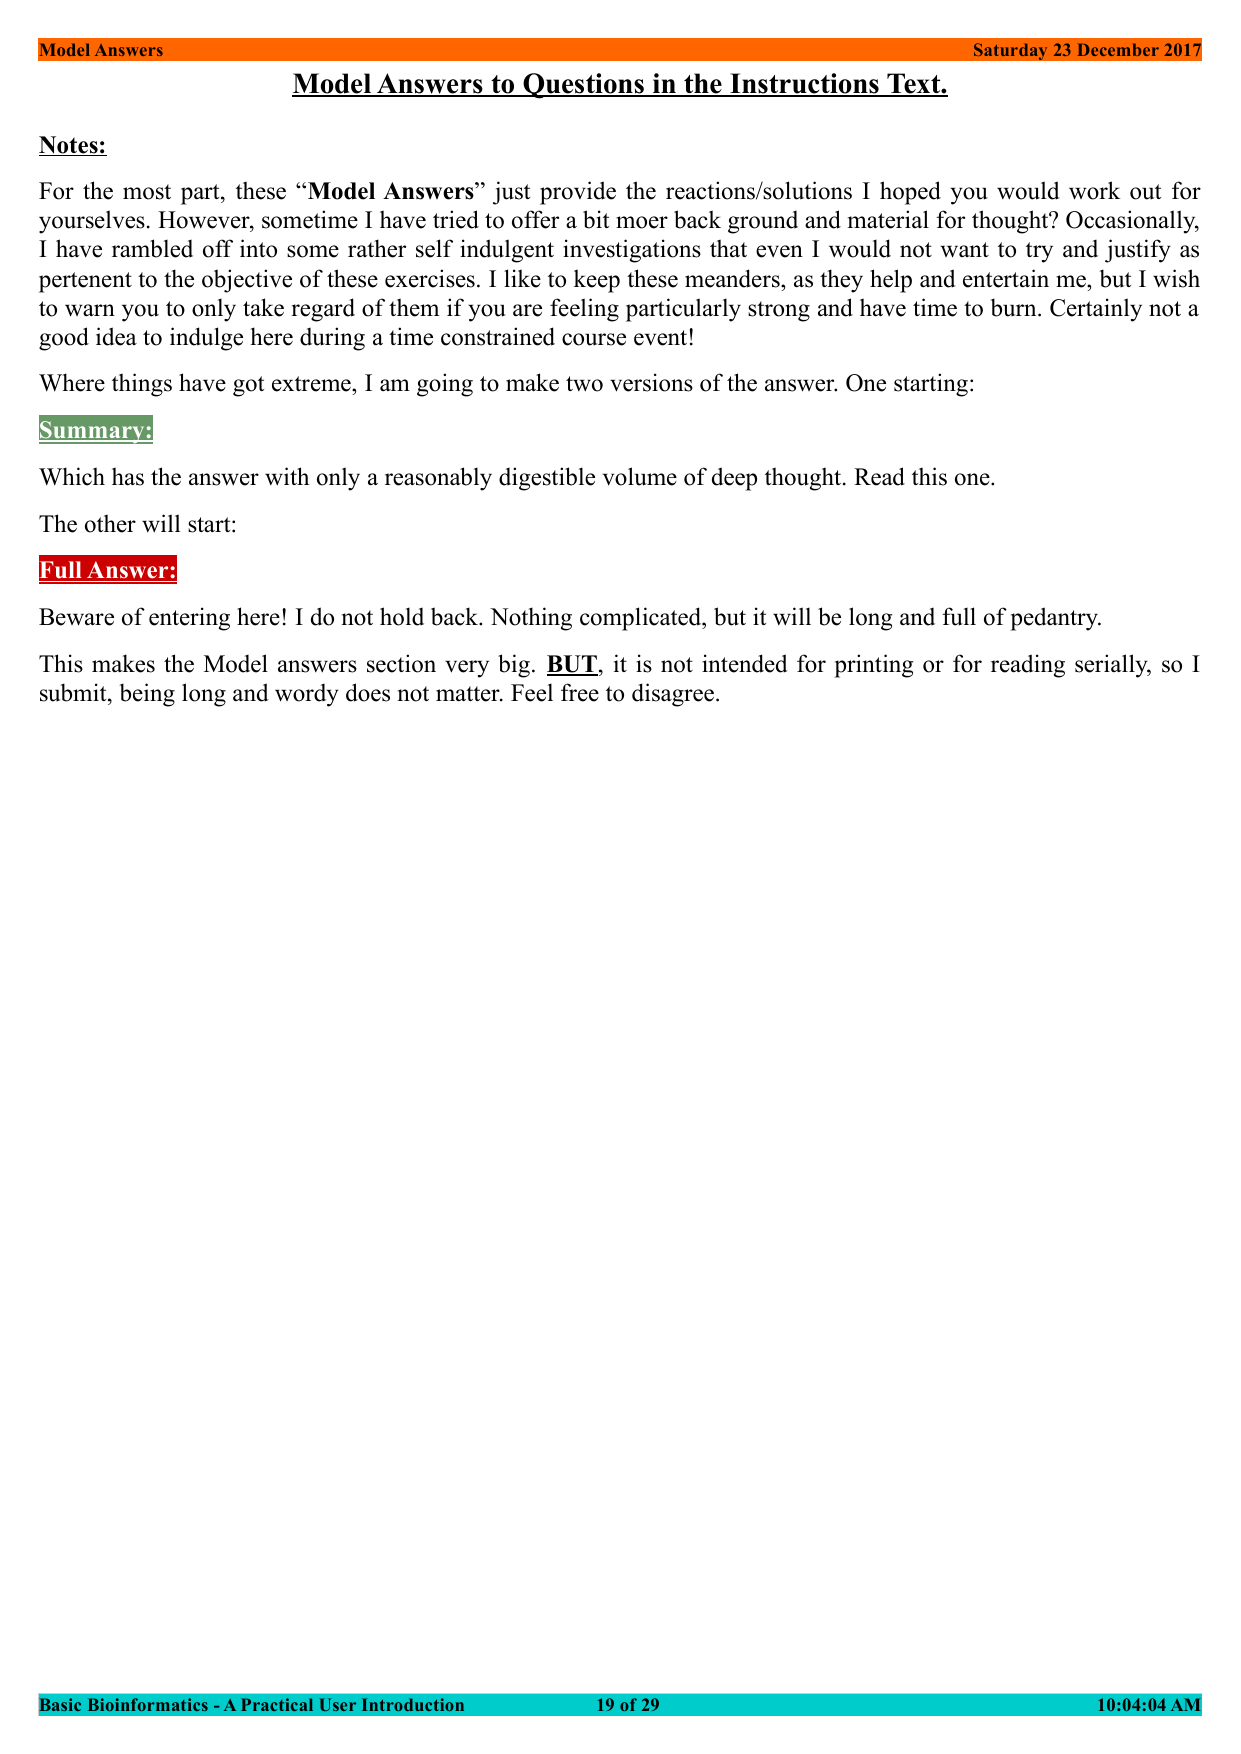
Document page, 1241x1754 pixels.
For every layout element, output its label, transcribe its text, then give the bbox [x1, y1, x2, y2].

text Which has the answer with only a reasonably digestible volume of deep thought. Read this one. [38, 462, 1202, 491]
text For the most part, these “Model Answers” just provide the reactions/solutions I hoped you would work out for yourselves. However, sometime I have tried to offer a bit moer back ground and material for thought? Occasionally, I have rambled off into some rather self indulgent investigations that even I would not want to try and justify as pertenent to the objective of these exercises. I like to keep these meanders, as they help and entertain me, but I wish to warn you to only take regard of them if you are feeling particularly strong and have time to burn. Certainly not a good idea to indulge here during a time constrained course event! [38, 176, 1202, 351]
text Model Answers to Questions in the Instructions Text. [38, 66, 1202, 100]
text The other will start: [38, 509, 1202, 538]
text Full Answer: [38, 555, 1202, 584]
text Where things have got extreme, I am going to make two versions of the answer. One starting: [38, 368, 1202, 397]
text Beware of entering here! I do not hold back. Nothing complicated, but it will be long and full of pedantry. [38, 602, 1202, 631]
text This makes the Model answers section very big. BUT, it is not intended for printing or for reading serially, so I submit, being long and wordy does not matter. Feel free to disagree. [38, 649, 1202, 707]
text Summary: [38, 415, 1202, 444]
text Notes: [38, 129, 1202, 158]
